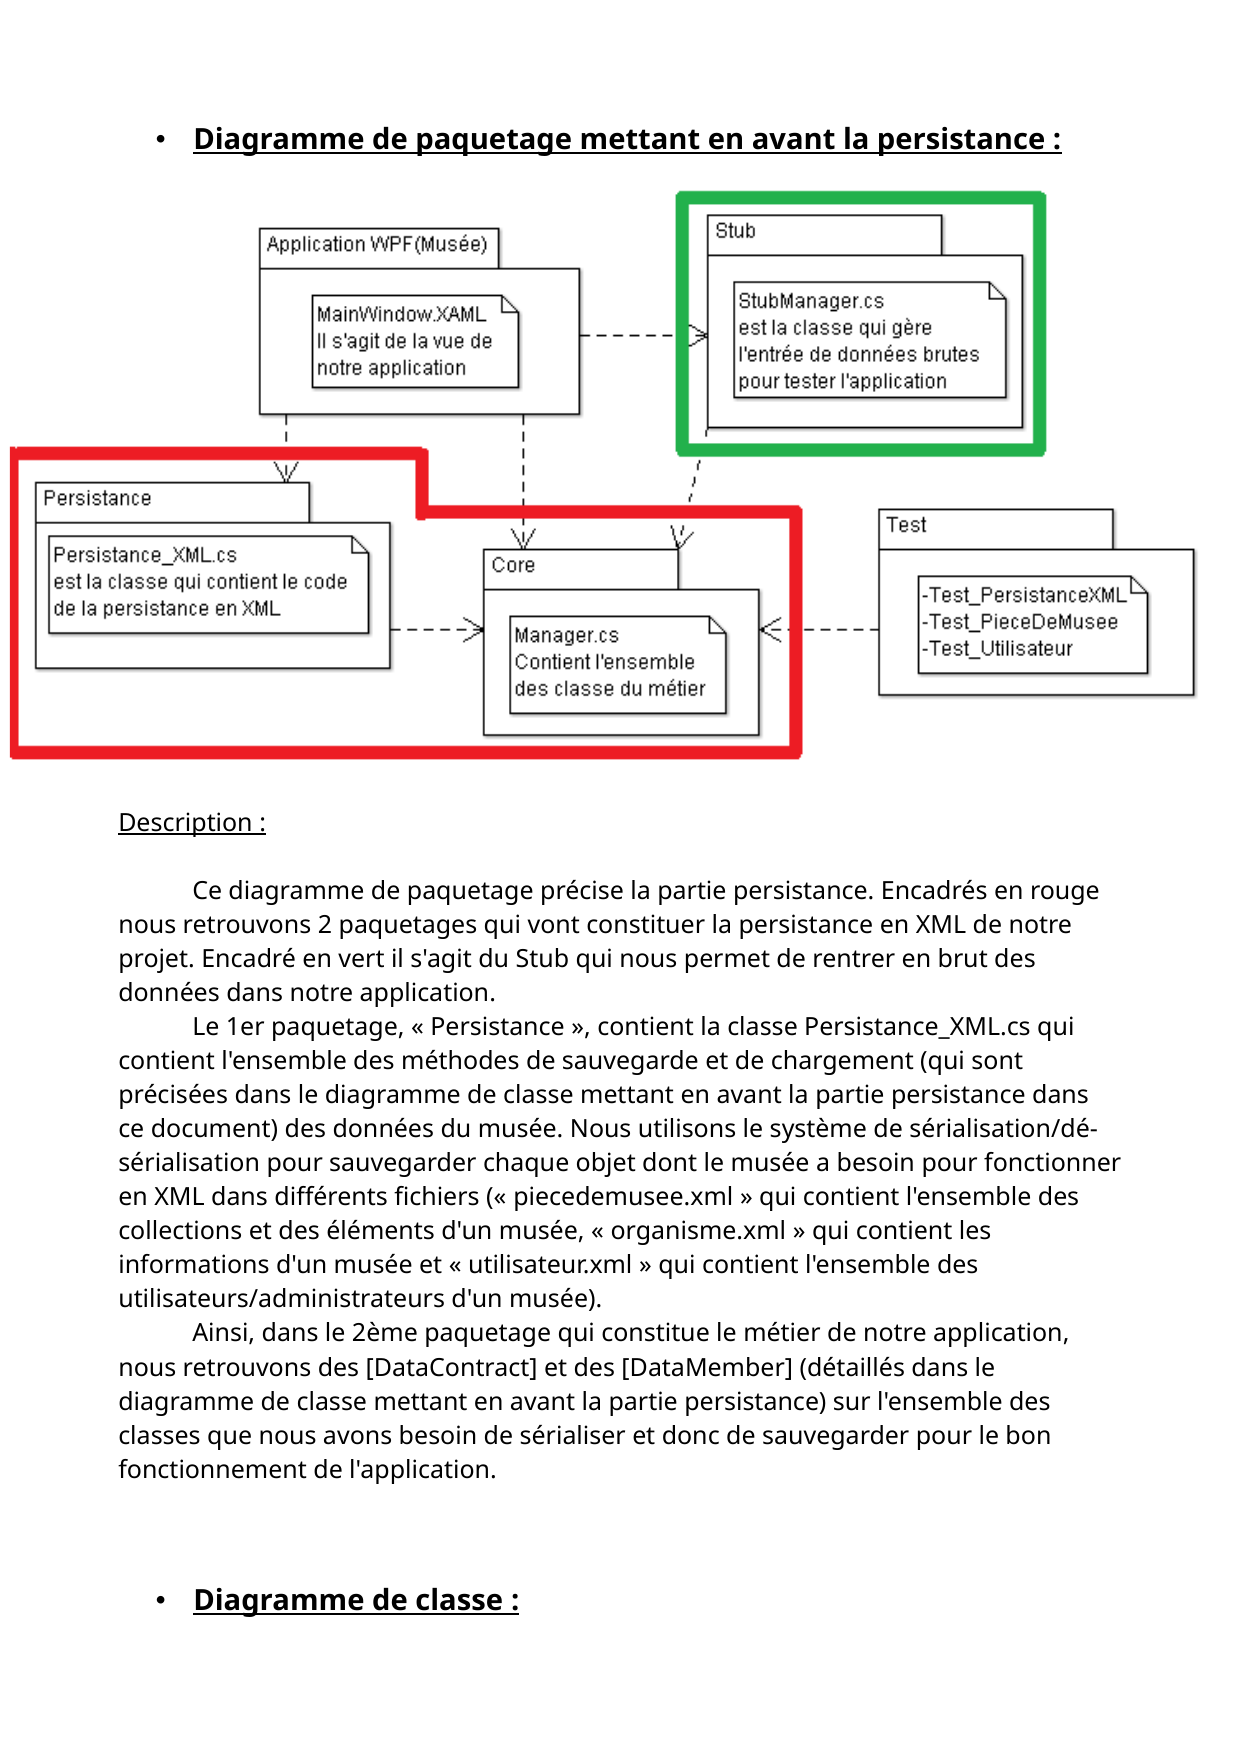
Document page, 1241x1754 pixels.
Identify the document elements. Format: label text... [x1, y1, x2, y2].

list Diagramme de paquetage mettant en avant la persistance : [156, 118, 1122, 158]
list Diagramme de classe : [156, 1579, 1122, 1619]
text Le 1er paquetage, « Persistance », contient la classe Persistance_XML.cs qui contient l'ensemble des méthodes de sauvegarde et de chargement (qui sont précisées dans le diagramme de classe mettant en avant la partie persistance dans ce document) des données du musée. Nous utilisons le système de sérialisation/dé-sérialisation pour sauvegarder chaque objet dont le musée a besoin pour fonctionner en XML dans différents fichiers (« piecedemusee.xml » qui contient l'ensemble des collections et des éléments d'un musée, « organisme.xml » qui contient les informations d'un musée et « utilisateur.xml » qui contient l'ensemble des utilisateurs/administrateurs d'un musée). [118, 1008, 1122, 1315]
text Ce diagramme de paquetage précise la partie persistance. Encadrés en rouge nous retrouvons 2 paquetages qui vont constituer la persistance en XML de notre projet. Encadré en vert il s'agit du Stub qui nous permet de rentrer en brut des données dans notre application. [118, 872, 1122, 1008]
text Ainsi, dans le 2ème paquetage qui constitue le métier de notre application, nous retrouvons des [DataContract] et des [DataMember] (détaillés dans le diagramme de classe mettant en avant la partie persistance) sur l'ensemble des classes que nous avons besoin de sérialiser et donc de sauvegarder pour le bon fonctionnement de l'application. [118, 1315, 1122, 1485]
text Description : [118, 804, 1122, 838]
picture [9, 189, 1231, 773]
